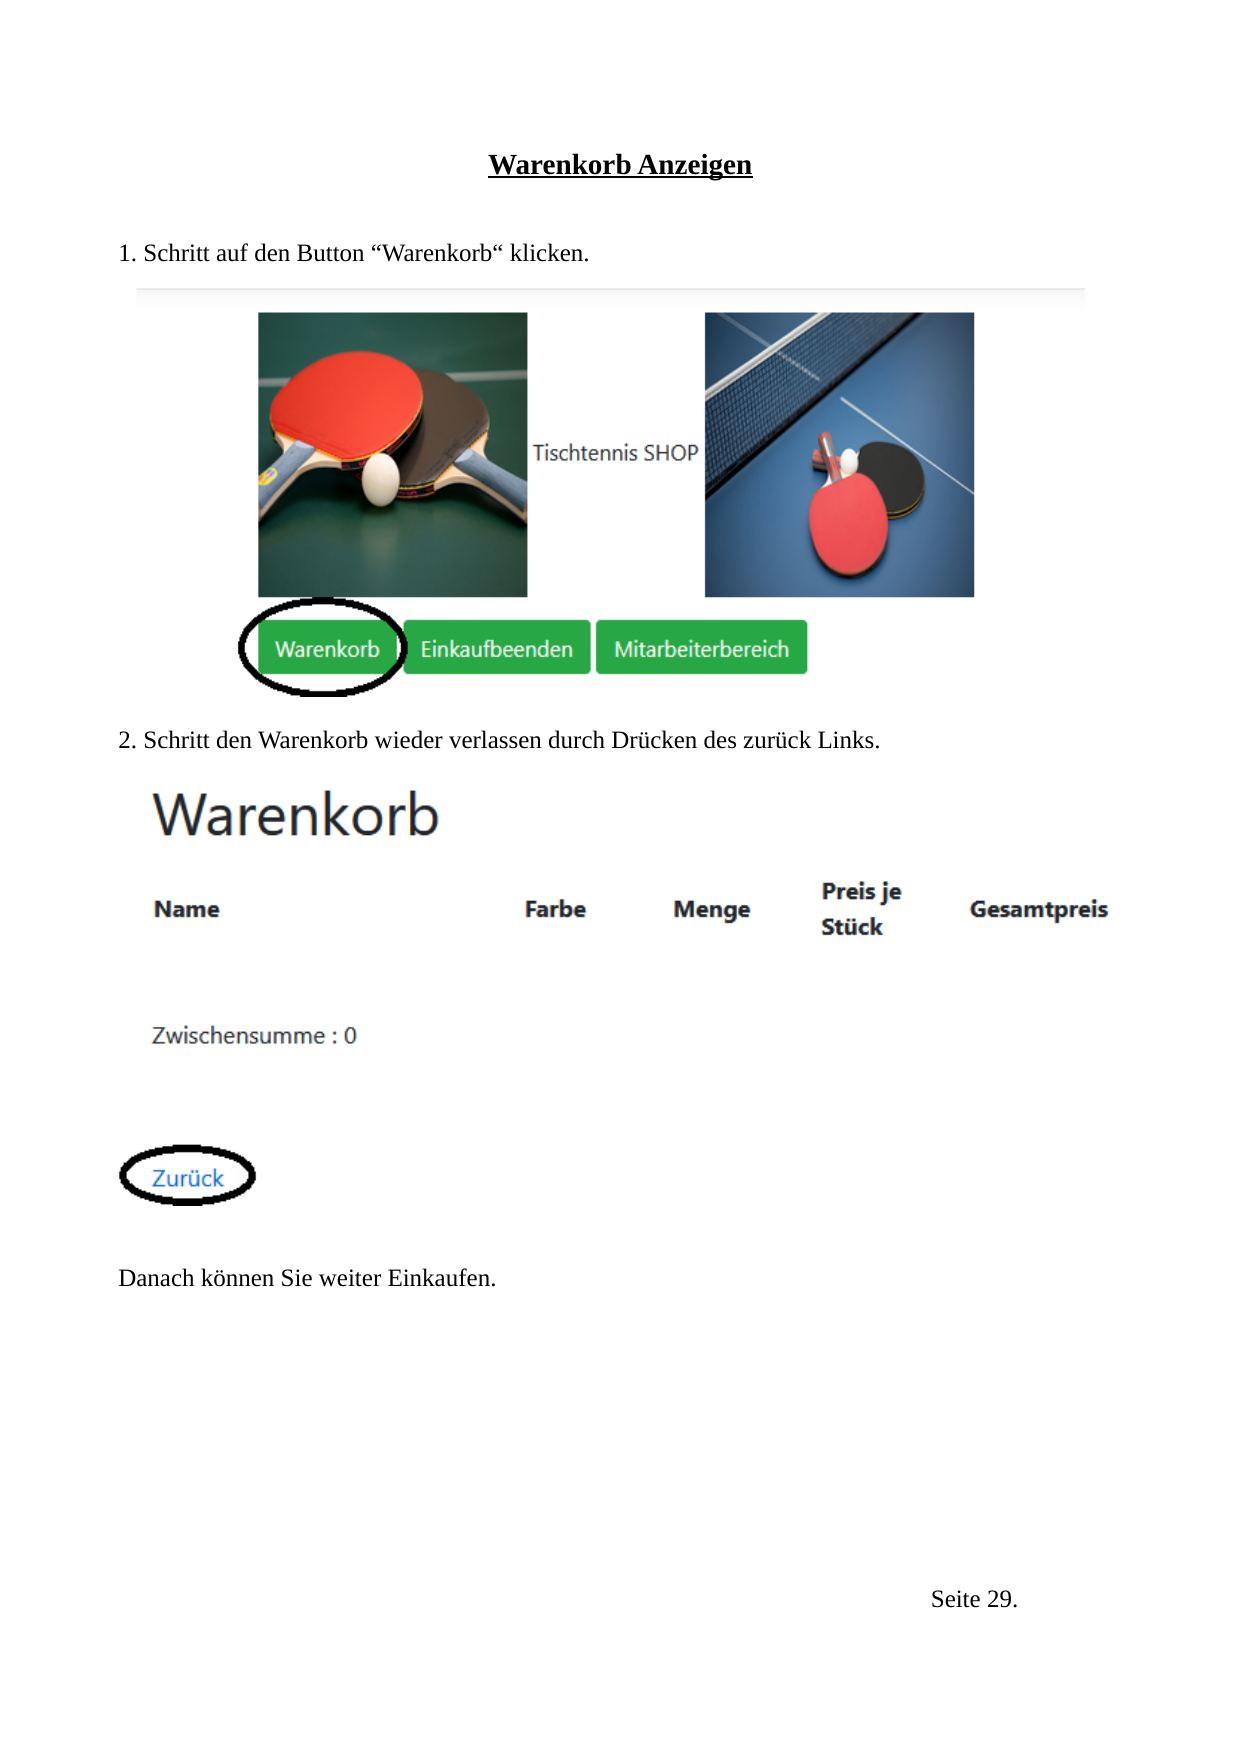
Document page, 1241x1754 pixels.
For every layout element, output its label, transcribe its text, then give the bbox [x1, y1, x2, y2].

text 1. Schritt auf den Button “Warenkorb“ klicken. [118, 238, 1122, 267]
text Danach können Sie weiter Einkaufen. [118, 1263, 1122, 1291]
text Seite 29. [118, 1584, 1122, 1612]
text Warenkorb Anzeigen [118, 147, 1122, 180]
picture [136, 280, 1085, 697]
picture [118, 770, 1123, 1206]
text 2. Schritt den Warenkorb wieder verlassen durch Drücken des zurück Links. [118, 725, 1122, 754]
